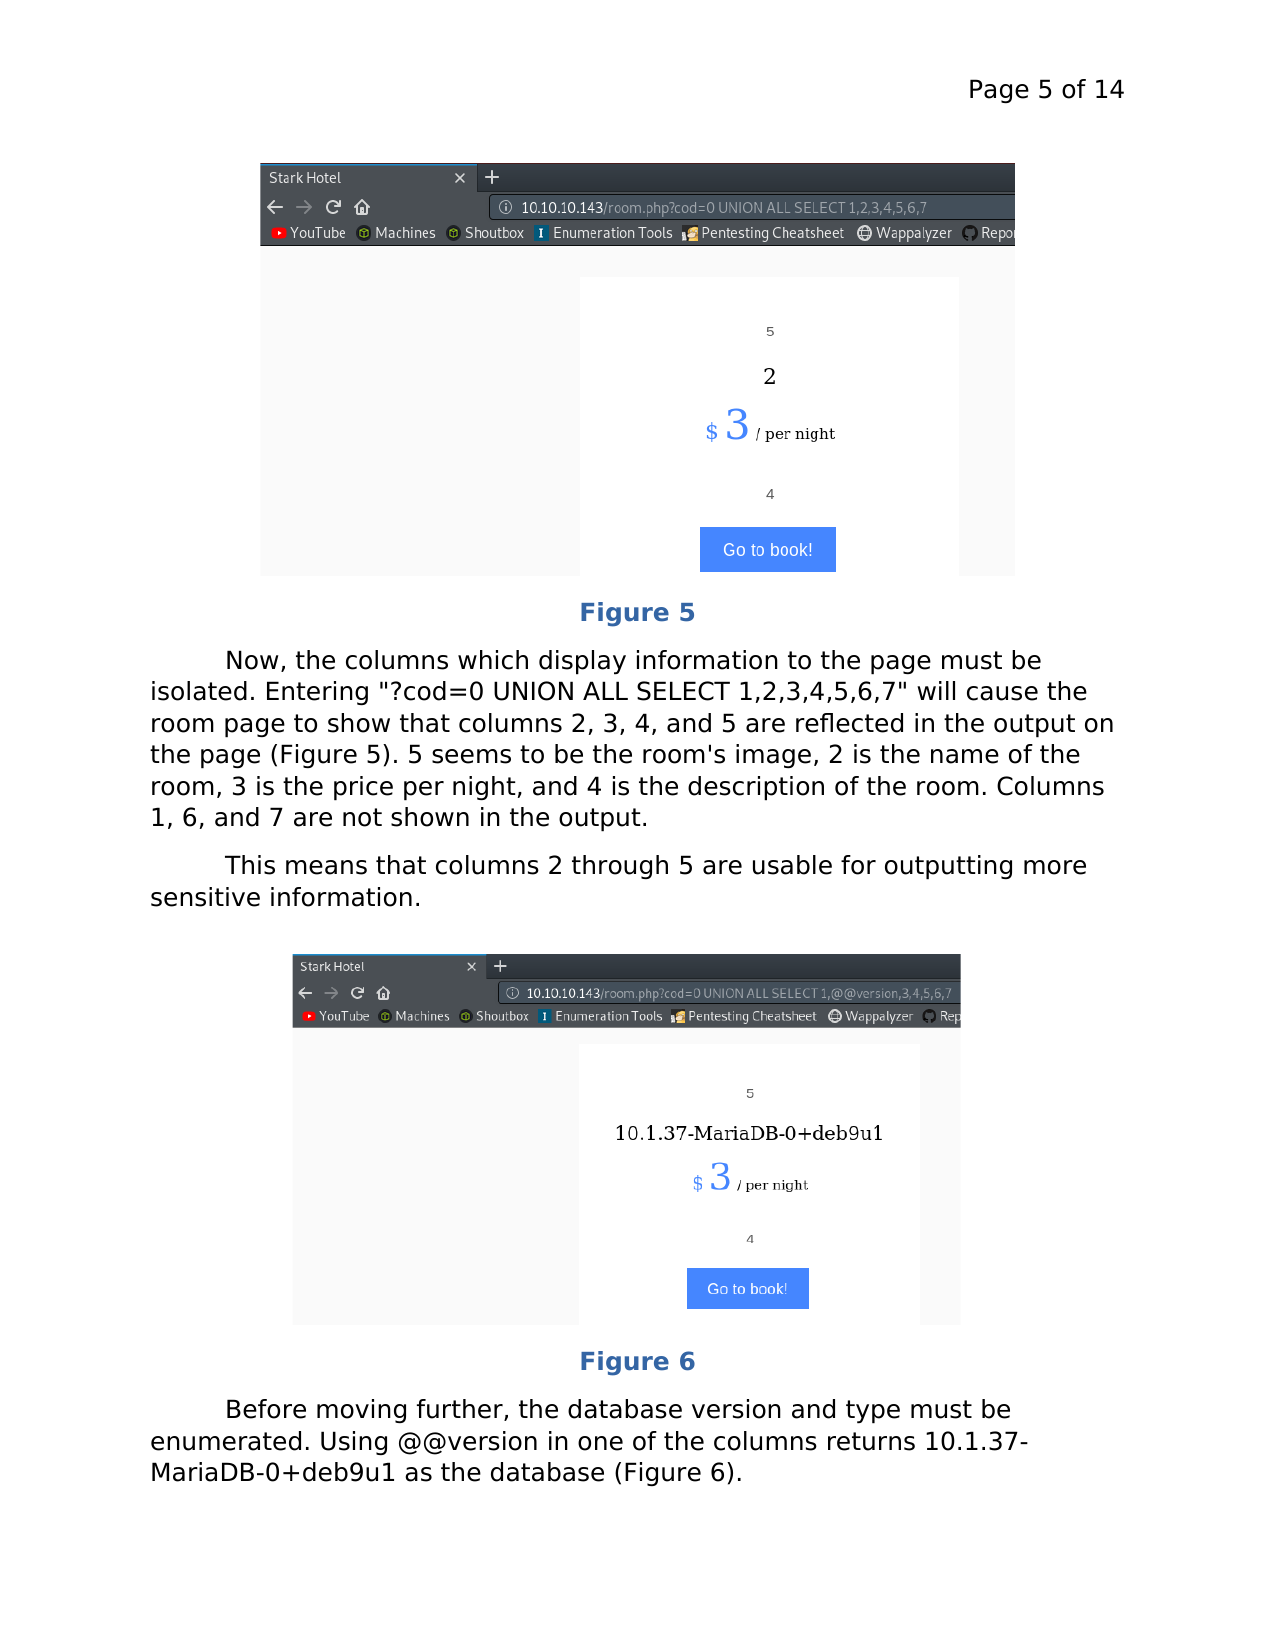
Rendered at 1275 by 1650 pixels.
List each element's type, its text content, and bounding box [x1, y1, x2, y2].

text Figure 5 [150, 535, 1125, 627]
text Now, the columns which display information to the page must be isolated. Entering "?cod=0 UNION ALL SELECT 1,2,3,4,5,6,7" will cause the room page to show that columns 2, 3, 4, and 5 are reflected in the output on the page (Figure 5). 5 seems to be the room's image, 2 is the name of the room, 3 is the price per night, and 4 is the description of the room. Columns 1, 6, and 7 are not shown in the output. [150, 646, 1125, 832]
text This means that columns 2 through 5 are usable for outputting more sensitive information. [150, 851, 1125, 943]
text Figure 6 [150, 1347, 1125, 1377]
text Before moving further, the database version and type must be enumerated. Using @@version in one of the columns returns 10.1.37-MariaDB-0+deb9u1 as the database (Figure 6). [150, 1396, 1125, 1488]
